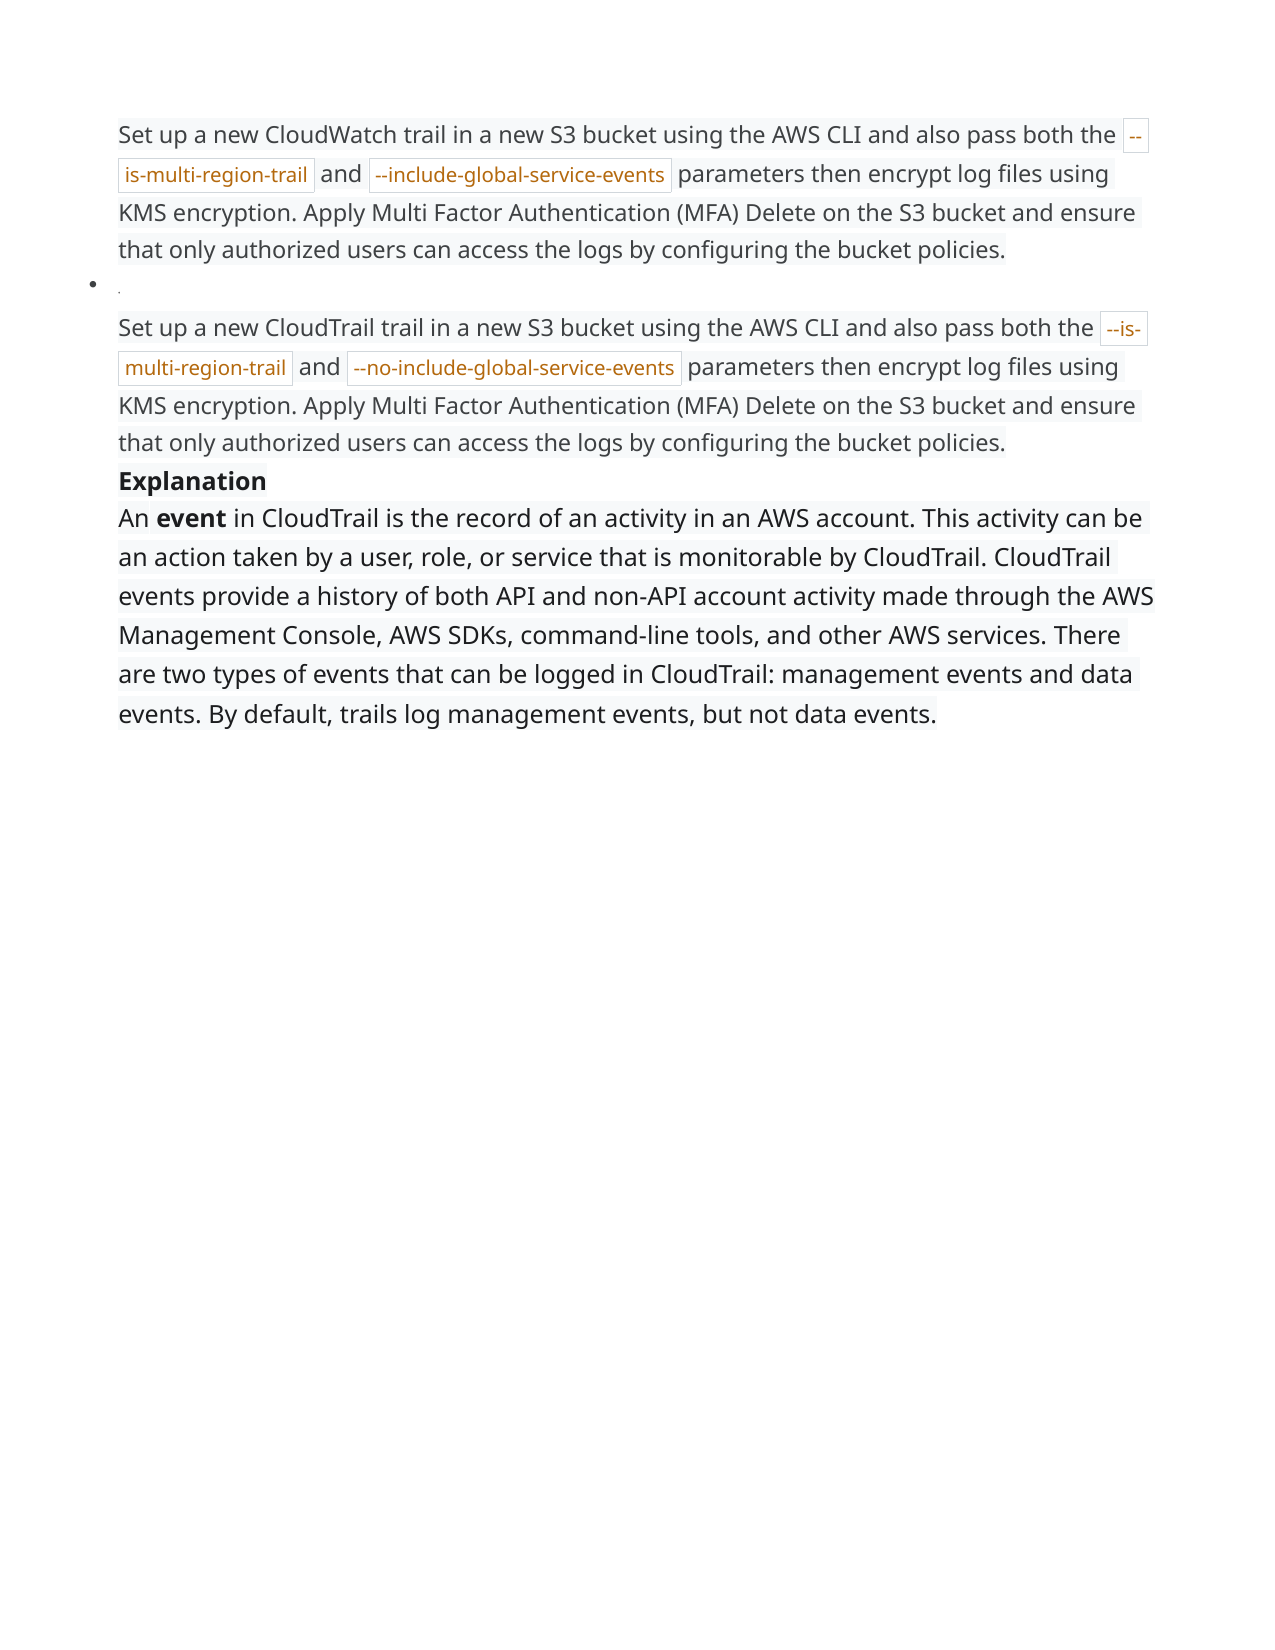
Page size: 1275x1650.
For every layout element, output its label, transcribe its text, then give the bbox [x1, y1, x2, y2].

list Set up a new CloudWatch trail in a new S3 bucket using the AWS CLI and also pass both the --is-multi-region-trail and --include-global-service-events parameters then encrypt log files using KMS encryption. Apply Multi Factor Authentication (MFA) Delete on the S3 bucket and ensure that only authorized users can access the logs by configuring the bucket policies. [118, 118, 1157, 265]
text An event in CloudTrail is the record of an activity in an AWS account. This activity can be an action taken by a user, role, or service that is monitorable by CloudTrail. CloudTrail events provide a history of both API and non-API account activity made through the AWS Management Console, AWS SDKs, command-line tools, and other AWS services. There are two types of events that can be logged in CloudTrail: management events and data events. By default, trails log management events, but not data events. [118, 501, 1157, 730]
list Set up a new CloudTrail trail in a new S3 bucket using the AWS CLI and also pass both the --is-multi-region-trail and --no-include-global-service-events parameters then encrypt log files using KMS encryption. Apply Multi Factor Authentication (MFA) Delete on the S3 bucket and ensure that only authorized users can access the logs by configuring the bucket policies. [118, 311, 1157, 458]
subtitle Explanation [118, 463, 1157, 497]
list ​ [118, 270, 1157, 299]
